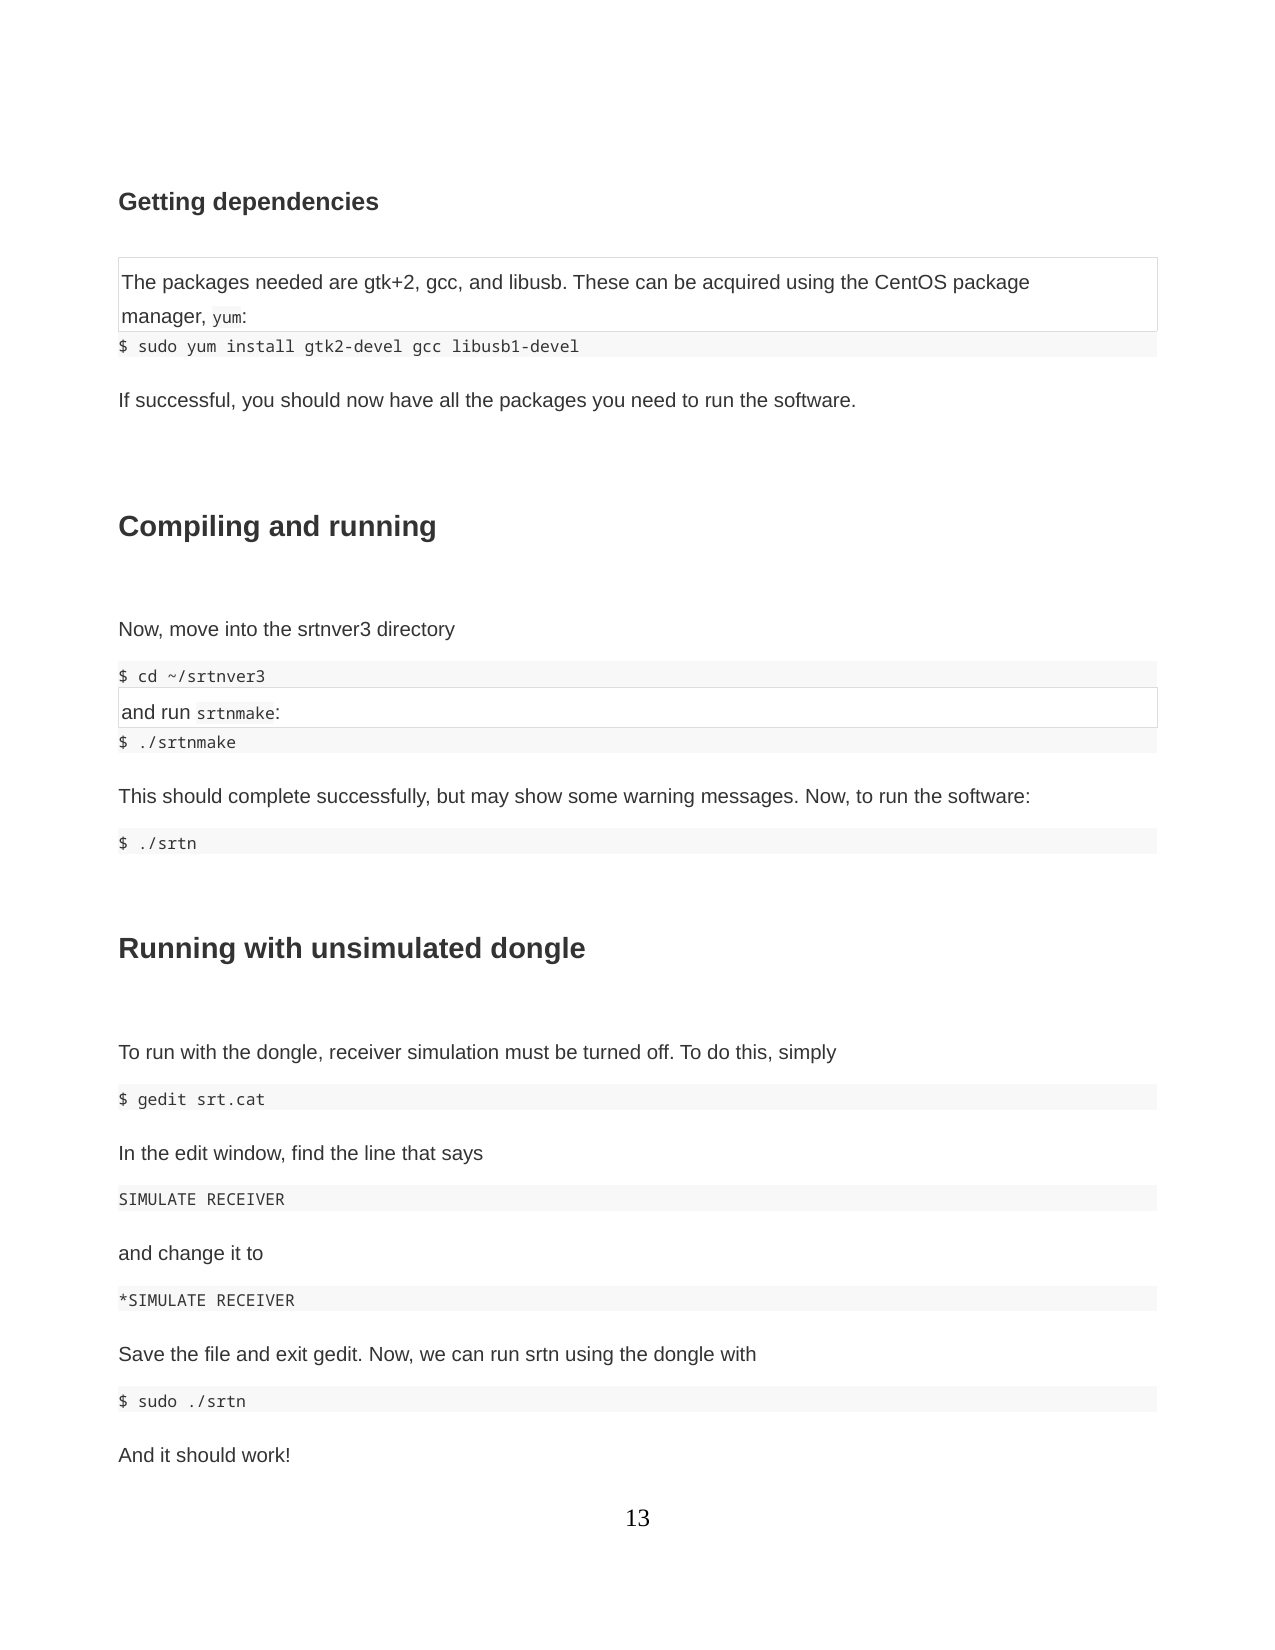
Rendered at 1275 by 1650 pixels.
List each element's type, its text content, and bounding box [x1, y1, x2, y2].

subtitle Running with unsimulated dongle [118, 932, 1157, 965]
text In the edit window, find the line that says [118, 1130, 1157, 1164]
text $ gedit srt.cat [118, 1084, 1157, 1110]
text $ ./srtn [118, 828, 1157, 854]
text SIMULATE RECEIVER [118, 1185, 1157, 1211]
text Save the file and exit gedit. Now, we can run srtn using the dongle with [118, 1332, 1157, 1366]
text and run srtnmake: [119, 688, 1157, 727]
text If successful, you should now have all the packages you need to run the software. [118, 377, 1157, 411]
text Now, move into the srtnver3 directory [118, 607, 1157, 641]
text And it should work! [118, 1433, 1157, 1467]
text and change it to [118, 1231, 1157, 1265]
text The packages needed are gtk+2, gcc, and libusb. These can be acquired using the CentOS package manager, yum: [119, 258, 1157, 331]
text $ cd ~/srtnver3 [118, 661, 1157, 687]
text This should complete successfully, but may show some warning messages. Now, to run the software: [118, 774, 1157, 808]
text $ sudo ./srtn [118, 1386, 1157, 1412]
text $ ./srtnmake [118, 728, 1157, 753]
text *SIMULATE RECEIVER [118, 1286, 1157, 1311]
subtitle Compiling and running [118, 509, 1157, 543]
subtitle Getting dependencies [118, 187, 1157, 216]
text $ sudo yum install gtk2-devel gcc libusb1-devel [118, 332, 1157, 357]
text To run with the dongle, receiver simulation must be turned off. To do this, simply [118, 1029, 1157, 1063]
